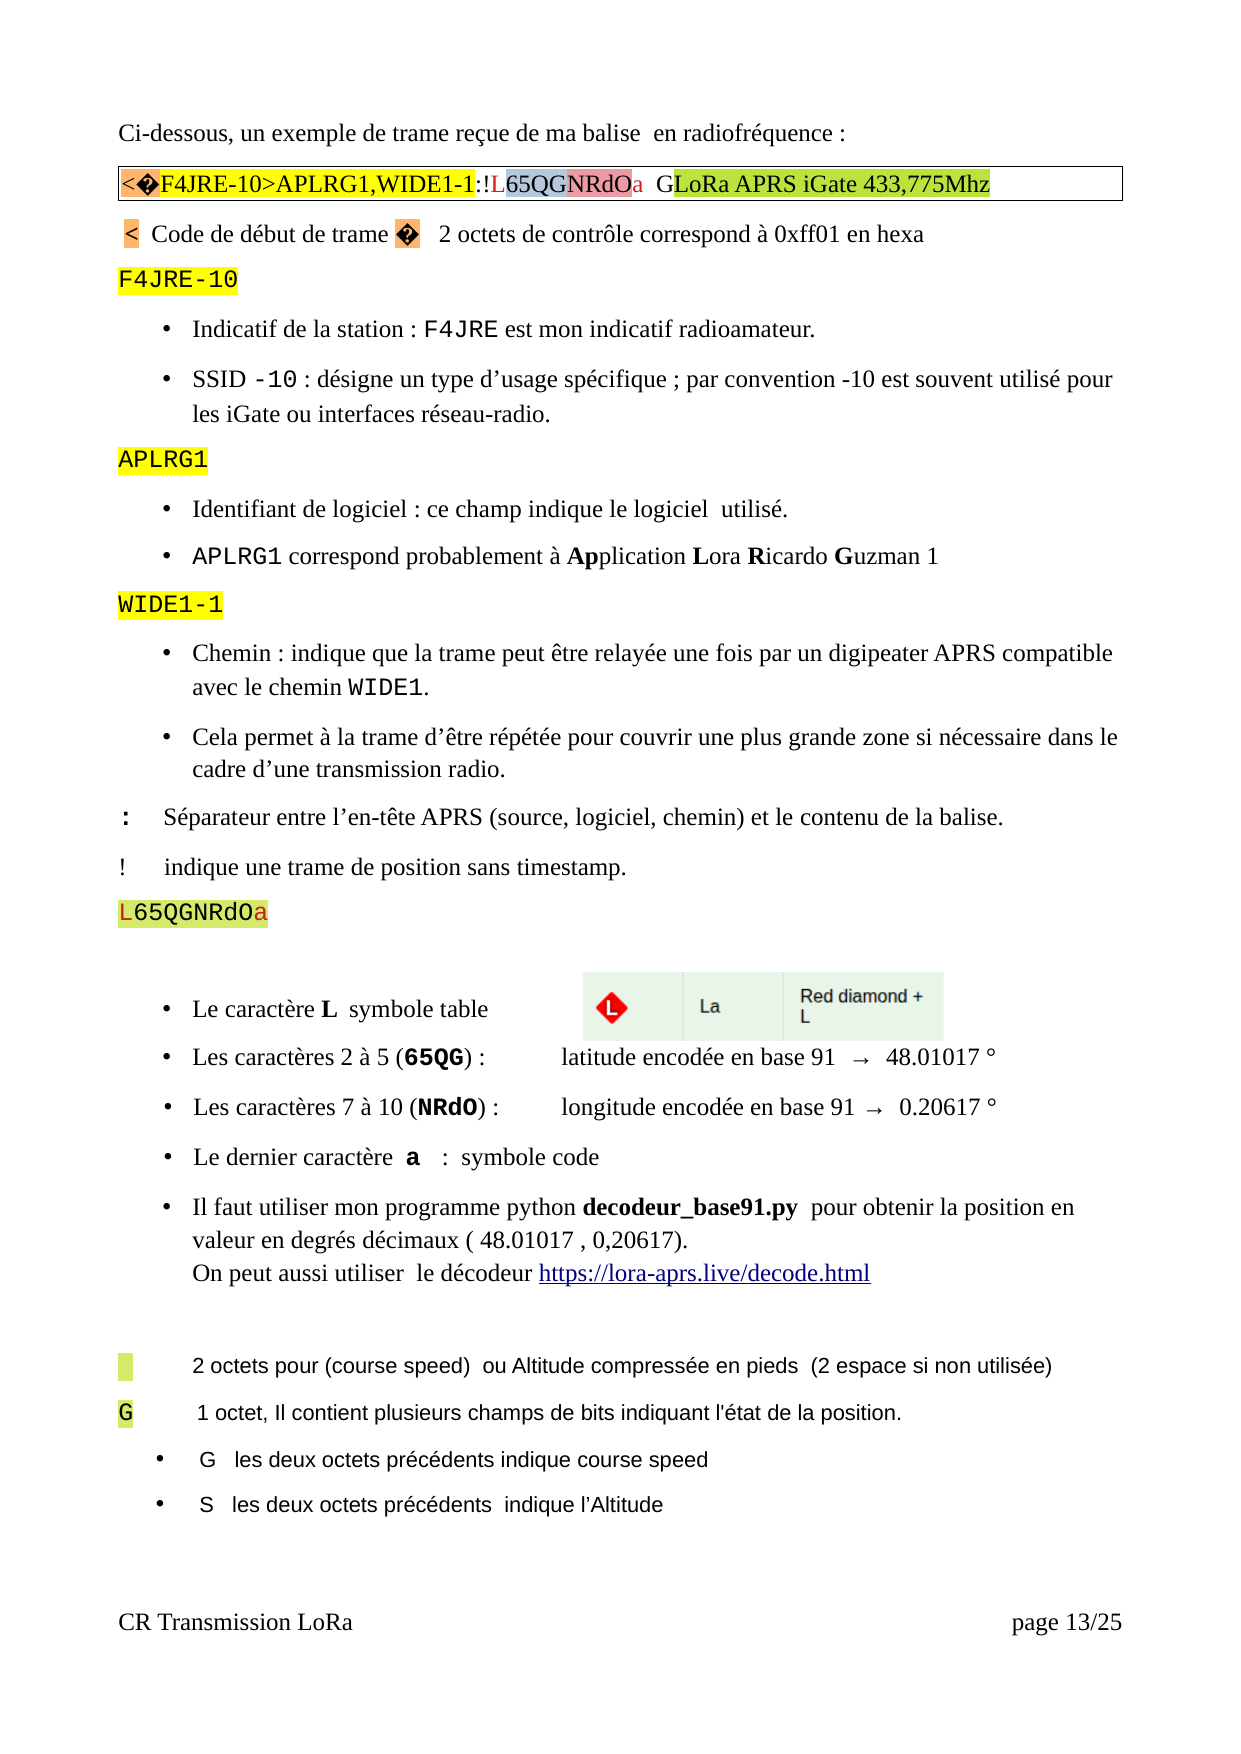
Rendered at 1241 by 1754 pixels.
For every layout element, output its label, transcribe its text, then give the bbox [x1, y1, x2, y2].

list G les deux octets précédents indique course speed [156, 1447, 1122, 1473]
text G 1 octet, Il contient plusieurs champs de bits indiquant l'état de la position. [118, 1400, 1122, 1428]
list Indicatif de la station : F4JRE est mon indicatif radioamateur. [162, 314, 1122, 345]
text < Code de début de trame � 2 octets de contrôle correspond à 0xff01 en hexa [118, 219, 1122, 248]
list Les caractères 7 à 10 (NRdO) : longitude encodée en base 91 → 0.20617 ° [164, 1092, 1122, 1122]
text Ci-dessous, un exemple de trame reçue de ma balise en radiofréquence : [118, 118, 1122, 147]
list Les caractères 2 à 5 (65QG) : latitude encodée en base 91 → 48.01017 ° [162, 1042, 1122, 1072]
picture [582, 972, 944, 1041]
text ! indique une trame de position sans timestamp. [118, 852, 1122, 881]
list SSID -10 : désigne un type d’usage spécifique ; par convention -10 est souvent utilisé pour les iGate ou interfaces réseau-radio. [162, 364, 1122, 428]
list S les deux octets précédents indique l’Altitude [156, 1491, 1122, 1517]
list Le dernier caractère a : symbole code [164, 1142, 1122, 1172]
list Identifiant de logiciel : ce champ indique le logiciel utilisé. [162, 494, 1122, 523]
list Cela permet à la trame d’être répétée pour couvrir une plus grande zone si nécessaire dans le cadre d’une transmission radio. [162, 722, 1122, 783]
text <�F4JRE-10>APLRG1,WIDE1-1:!L65QGNRdOa GLoRa APRS iGate 433,775Mhz [119, 167, 1122, 200]
list Chemin : indique que la trame peut être relayée une fois par un digipeater APRS compatible avec le chemin WIDE1. [162, 638, 1122, 702]
text L65QGNRdOa [118, 900, 1122, 928]
text F4JRE-10 [118, 267, 1122, 295]
text APLRG1 [118, 447, 1122, 475]
text : Séparateur entre l’en-tête APRS (source, logiciel, chemin) et le contenu de la balise. [118, 802, 1122, 833]
text 2 octets pour (course speed) ou Altitude compressée en pieds (2 espace si non utilisée) [118, 1353, 1122, 1381]
text WIDE1-1 [118, 591, 1122, 620]
list Il faut utiliser mon programme python decodeur_base91.py pour obtenir la position en valeur en degrés décimaux ( 48.01017 , 0,20617). On peut aussi utiliser le décodeur https://lora-aprs.live/decode.html [162, 1192, 1122, 1286]
list [944, 994, 1122, 1023]
list APLRG1 correspond probablement à Application Lora Ricardo Guzman 1 [162, 541, 1122, 572]
list Le caractère L symbole table [162, 994, 582, 1023]
